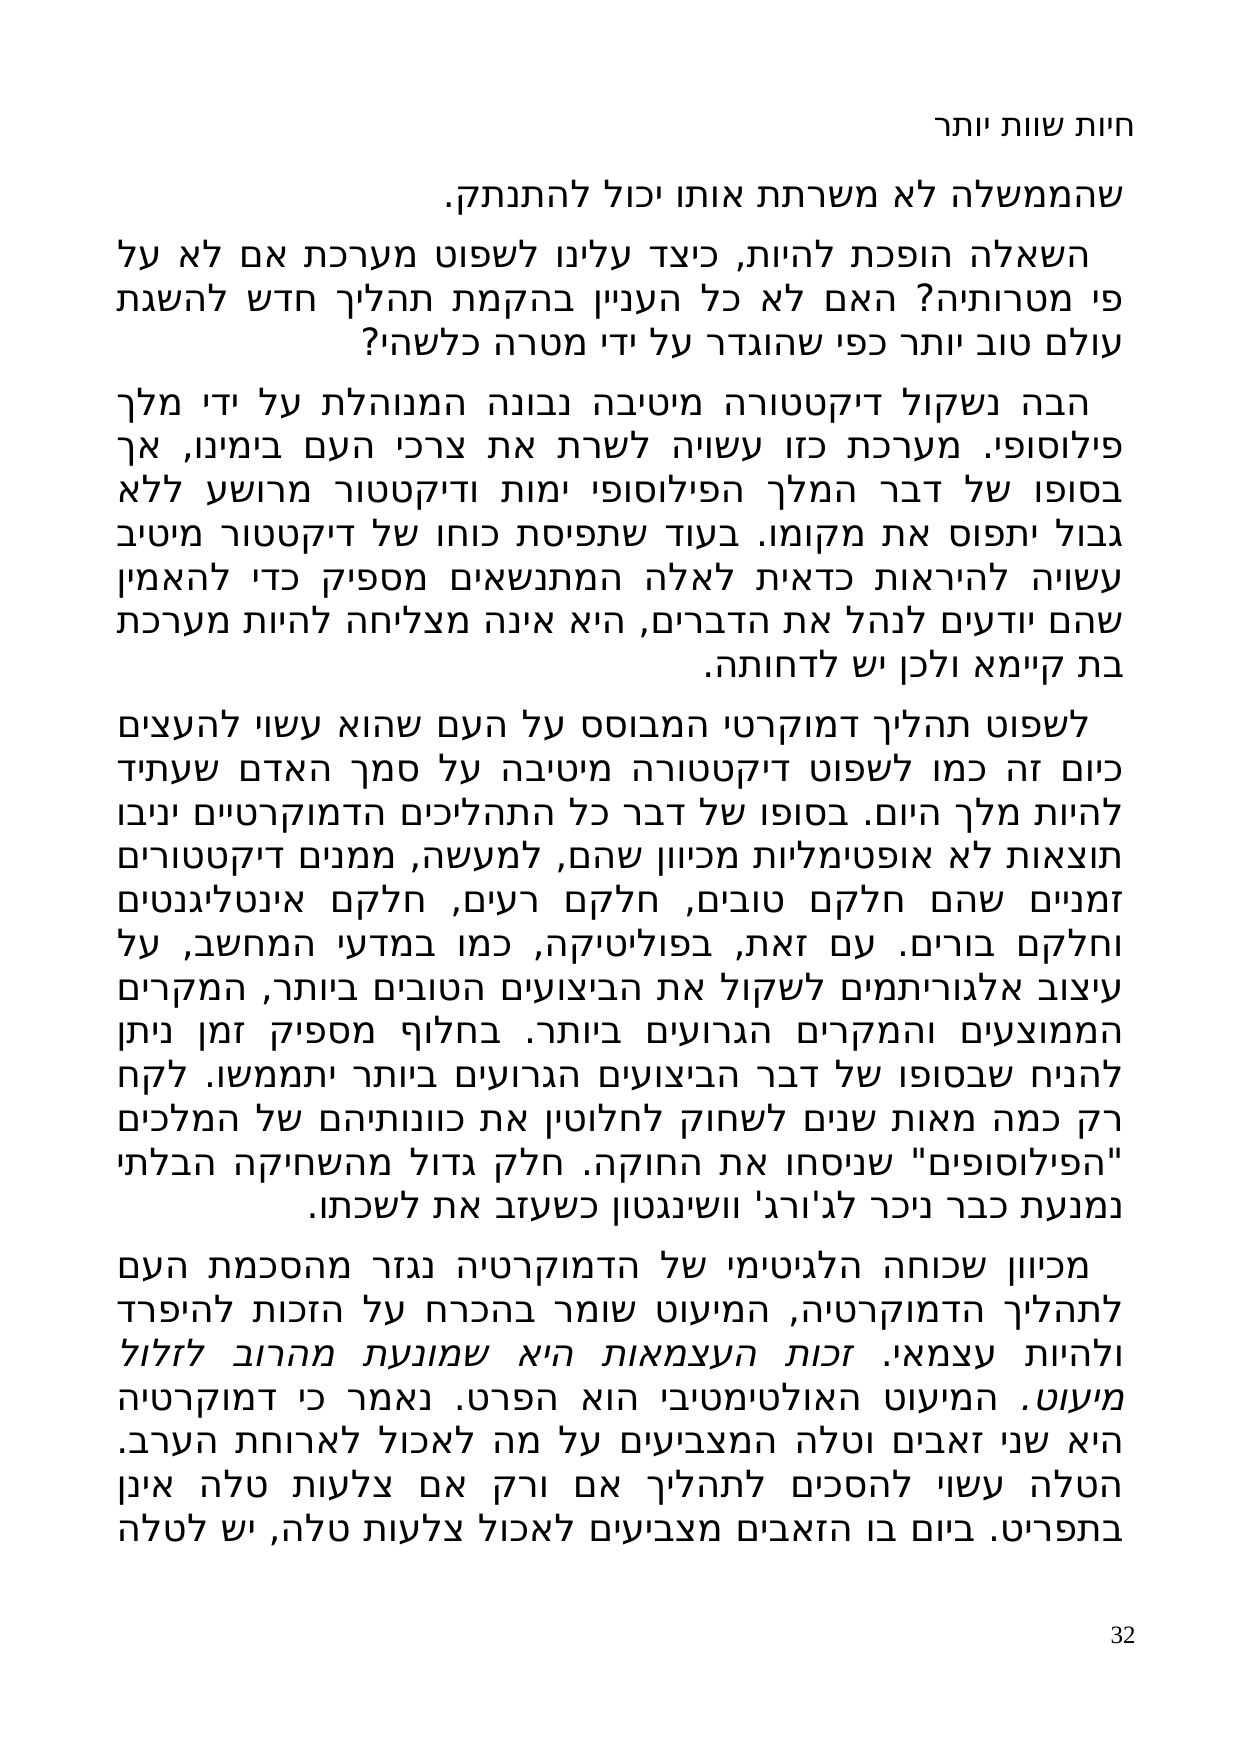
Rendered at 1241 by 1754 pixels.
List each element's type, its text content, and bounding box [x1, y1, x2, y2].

text לשפוט תהליך דמוקרטי המבוסס על העם שהוא עשוי להעצים כיום זה כמו לשפוט דיקטטורה מיטיבה על סמך האדם שעתיד להיות מלך היום. בסופו של דבר כל התהליכים הדמוקרטיים יניבו תוצאות לא אופטימליות מכיוון שהם, למעשה, ממנים דיקטטורים זמניים שהם חלקם טובים, חלקם רעים, חלקם אינטליגנטים וחלקם בורים. עם זאת, בפוליטיקה, כמו במדעי המחשב, על עיצוב אלגוריתמים לשקול את הביצועים הטובים ביותר, המקרים הממוצעים והמקרים הגרועים ביותר. בחלוף מספיק זמן ניתן להניח שבסופו של דבר הביצועים הגרועים ביותר יתממשו. לקח רק כמה מאות שנים לשחוק לחלוטין את כוונותיהם של המלכים "הפילוסופים" שניסחו את החוקה. חלק גדול מהשחיקה הבלתי נמנעת כבר ניכר לג'ורג' וושינגטון כשעזב את לשכתו. [116, 702, 1124, 1227]
text הבה נשקול דיקטטורה מיטיבה נבונה המנוהלת על ידי מלך פילוסופי. מערכת כזו עשויה לשרת את צרכי העם בימינו, אך בסופו של דבר המלך הפילוסופי ימות ודיקטטור מרושע ללא גבול יתפוס את מקומו. בעוד שתפיסת כוחו של דיקטטור מיטיב עשויה להיראות כדאית לאלה המתנשאים מספיק כדי להאמין שהם יודעים לנהל את הדברים, היא אינה מצליחה להיות מערכת בת קיימא ולכן יש לדחותה. [116, 380, 1124, 686]
text השאלה הופכת להיות, כיצד עלינו לשפוט מערכת אם לא על פי מטרותיה? האם לא כל העניין בהקמת תהליך חדש להשגת עולם טוב יותר כפי שהוגדר על ידי מטרה כלשהי? [116, 232, 1124, 364]
text השאלה של ממשלה המשרתת יחידים מבולבלת עוד יותר כאשר היא לוקחת מאחדים כדי לתת לאחרים. בסביבה כזו ניתן להשחית את הדמוקרטיה באמצעות קניית 51% בהטבות שנלקחו מ -49% בעוד מיעוט קטן מפעיל את הממשלה לטובתם האישית. לא מספיק שהממשלה תשרת כמה; היא חייבת לשרת את כולם. המבחן הקובע אם ממשלה משרתת את כל החברים אינו יכול להתבסס על תוצאות ספציפיות, אלא על סמך האמצעים שבהם מושגות תוצאות אלה. באופן ספציפי יותר, ממשלה שמאפשרת התנתקות ללא מלחמה היא ממשלה שיש בה הסכמה מרצון של העם ומשרתת את כל העם. כל מי שהממשלה לא משרתת אותו יכול להתנתק. [116, 172, 1124, 216]
text מכיוון שכוחה הלגיטימי של הדמוקרטיה נגזר מהסכמת העם לתהליך הדמוקרטיה, המיעוט שומר בהכרח על הזכות להיפרד ולהיות עצמאי. זכות העצמאות היא שמונעת מהרוב לזלול מיעוט. המיעוט האולטימטיבי הוא הפרט. נאמר כי דמוקרטיה היא שני זאבים וטלה המצביעים על מה לאכול לארוחת הערב. הטלה עשוי להסכים לתהליך אם ורק אם צלעות טלה אינן בתפריט. ביום בו הזאבים מצביעים לאכול צלעות טלה, יש לטלה [116, 1244, 1124, 1550]
